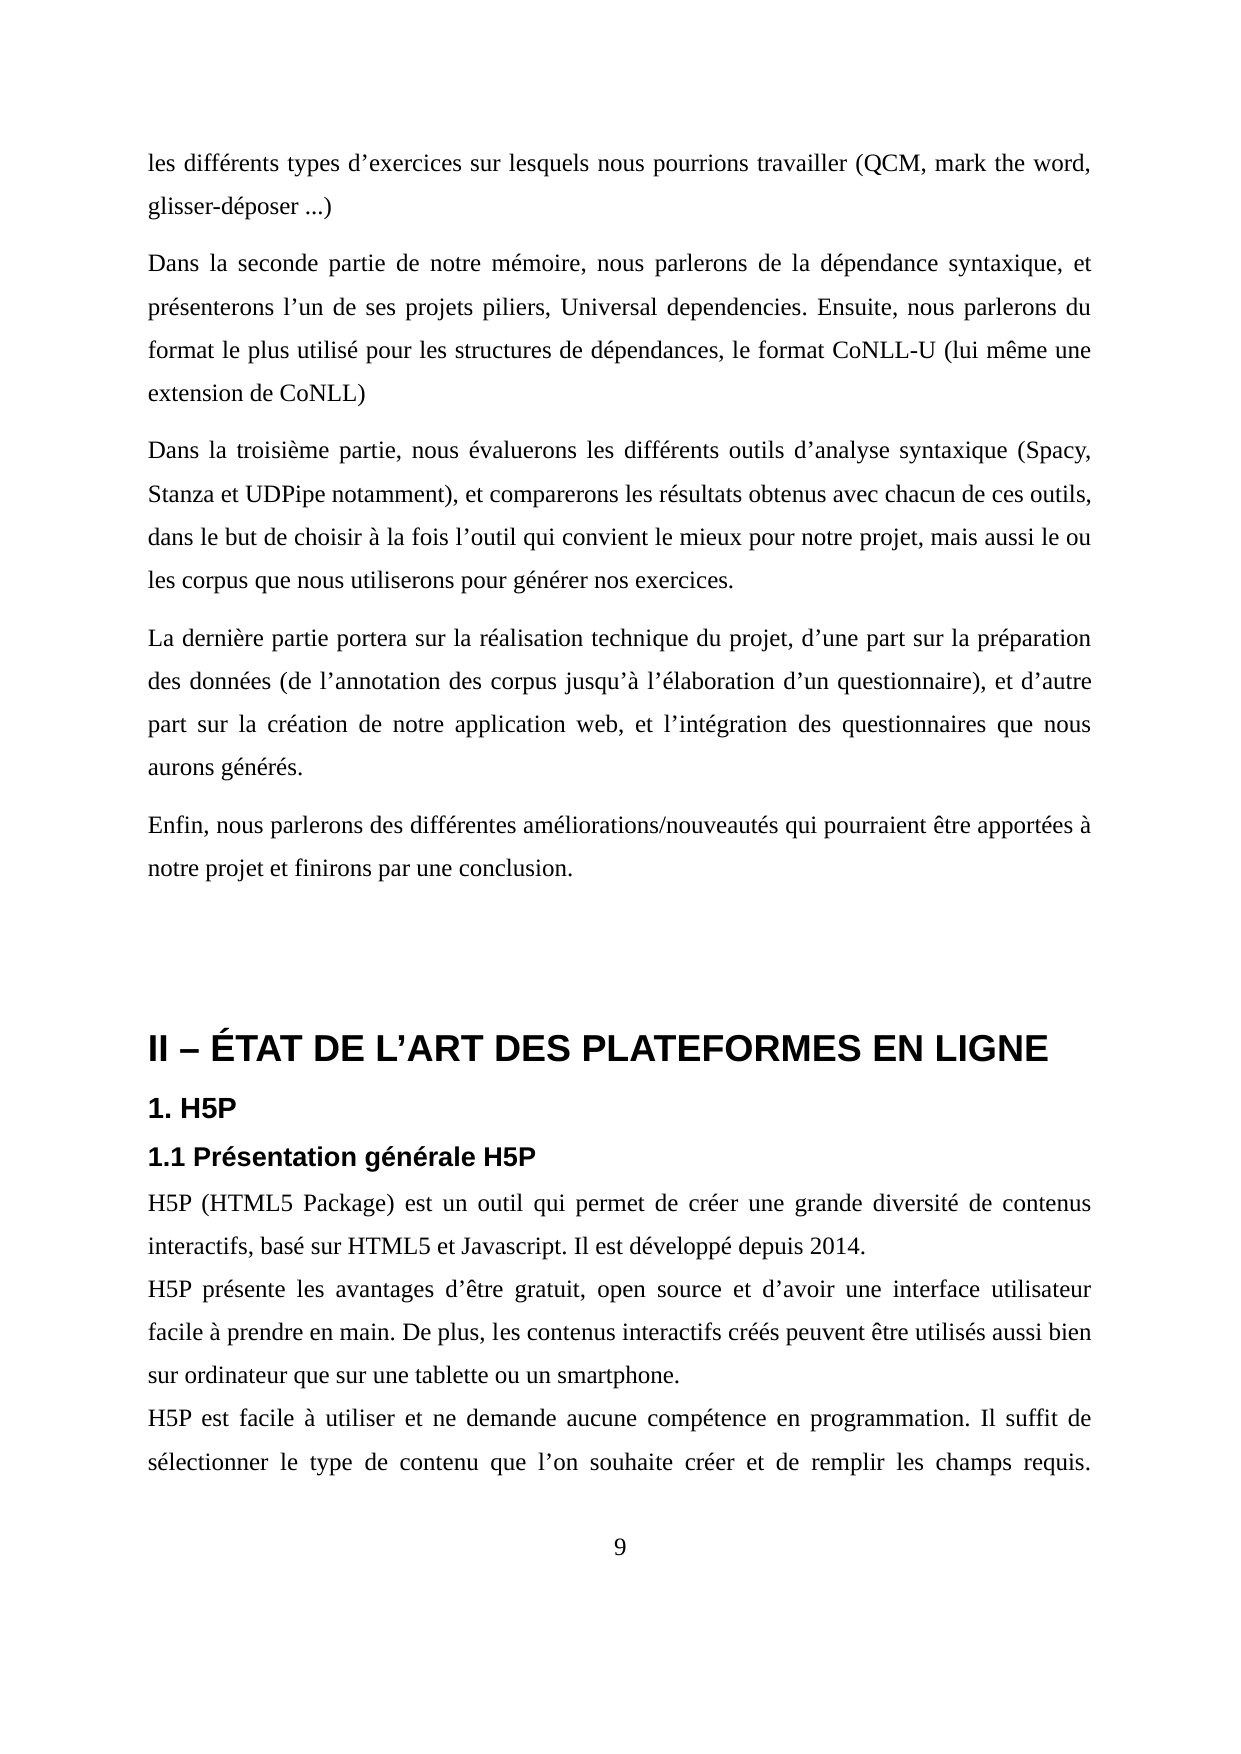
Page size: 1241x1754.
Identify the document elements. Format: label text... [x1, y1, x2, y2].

text H5P présente les avantages d’être gratuit, open source et d’avoir une interface utilisateur facile à prendre en main. De plus, les contenus interactifs créés peuvent être utilisés aussi bien sur ordinateur que sur une tablette ou un smartphone. [148, 1274, 1092, 1389]
text Enfin, nous parlerons des différentes améliorations/nouveautés qui pourraient être apportées à notre projet et finirons par une conclusion. [148, 810, 1092, 882]
text H5P est facile à utiliser et ne demande aucune compétence en programmation. Il suffit de sélectionner le type de contenu que l’on souhaite créer et de remplir les champs requis. [148, 1403, 1092, 1475]
text Dans la seconde partie de notre mémoire, nous parlerons de la dépendance syntaxique, et présenterons l’un de ses projets piliers, Universal dependencies. Ensuite, nous parlerons du format le plus utilisé pour les structures de dépendances, le format CoNLL-U (lui même une extension de CoNLL) [148, 248, 1092, 407]
subtitle II – ÉTAT DE L’ART DES PLATEFORMES EN LIGNE [148, 1026, 1092, 1069]
text les différents types d’exercices sur lesquels nous pourrions travailler (QCM, mark the word, glisser-déposer ...) [148, 148, 1092, 219]
text H5P (HTML5 Package) est un outil qui permet de créer une grande diversité de contenus interactifs, basé sur HTML5 et Javascript. Il est développé depuis 2014. [148, 1188, 1092, 1260]
subtitle 1. H5P [148, 1091, 1092, 1124]
subtitle 1.1 Présentation générale H5P [148, 1141, 1092, 1172]
text Dans la troisième partie, nous évaluerons les différents outils d’analyse syntaxique (Spacy, Stanza et UDPipe notamment), et comparerons les résultats obtenus avec chacun de ces outils, dans le but de choisir à la fois l’outil qui convient le mieux pour notre projet, mais aussi le ou les corpus que nous utiliserons pour générer nos exercices. [148, 436, 1092, 594]
text La dernière partie portera sur la réalisation technique du projet, d’une part sur la préparation des données (de l’annotation des corpus jusqu’à l’élaboration d’un questionnaire), et d’autre part sur la création de notre application web, et l’intégration des questionnaires que nous aurons générés. [148, 623, 1092, 781]
